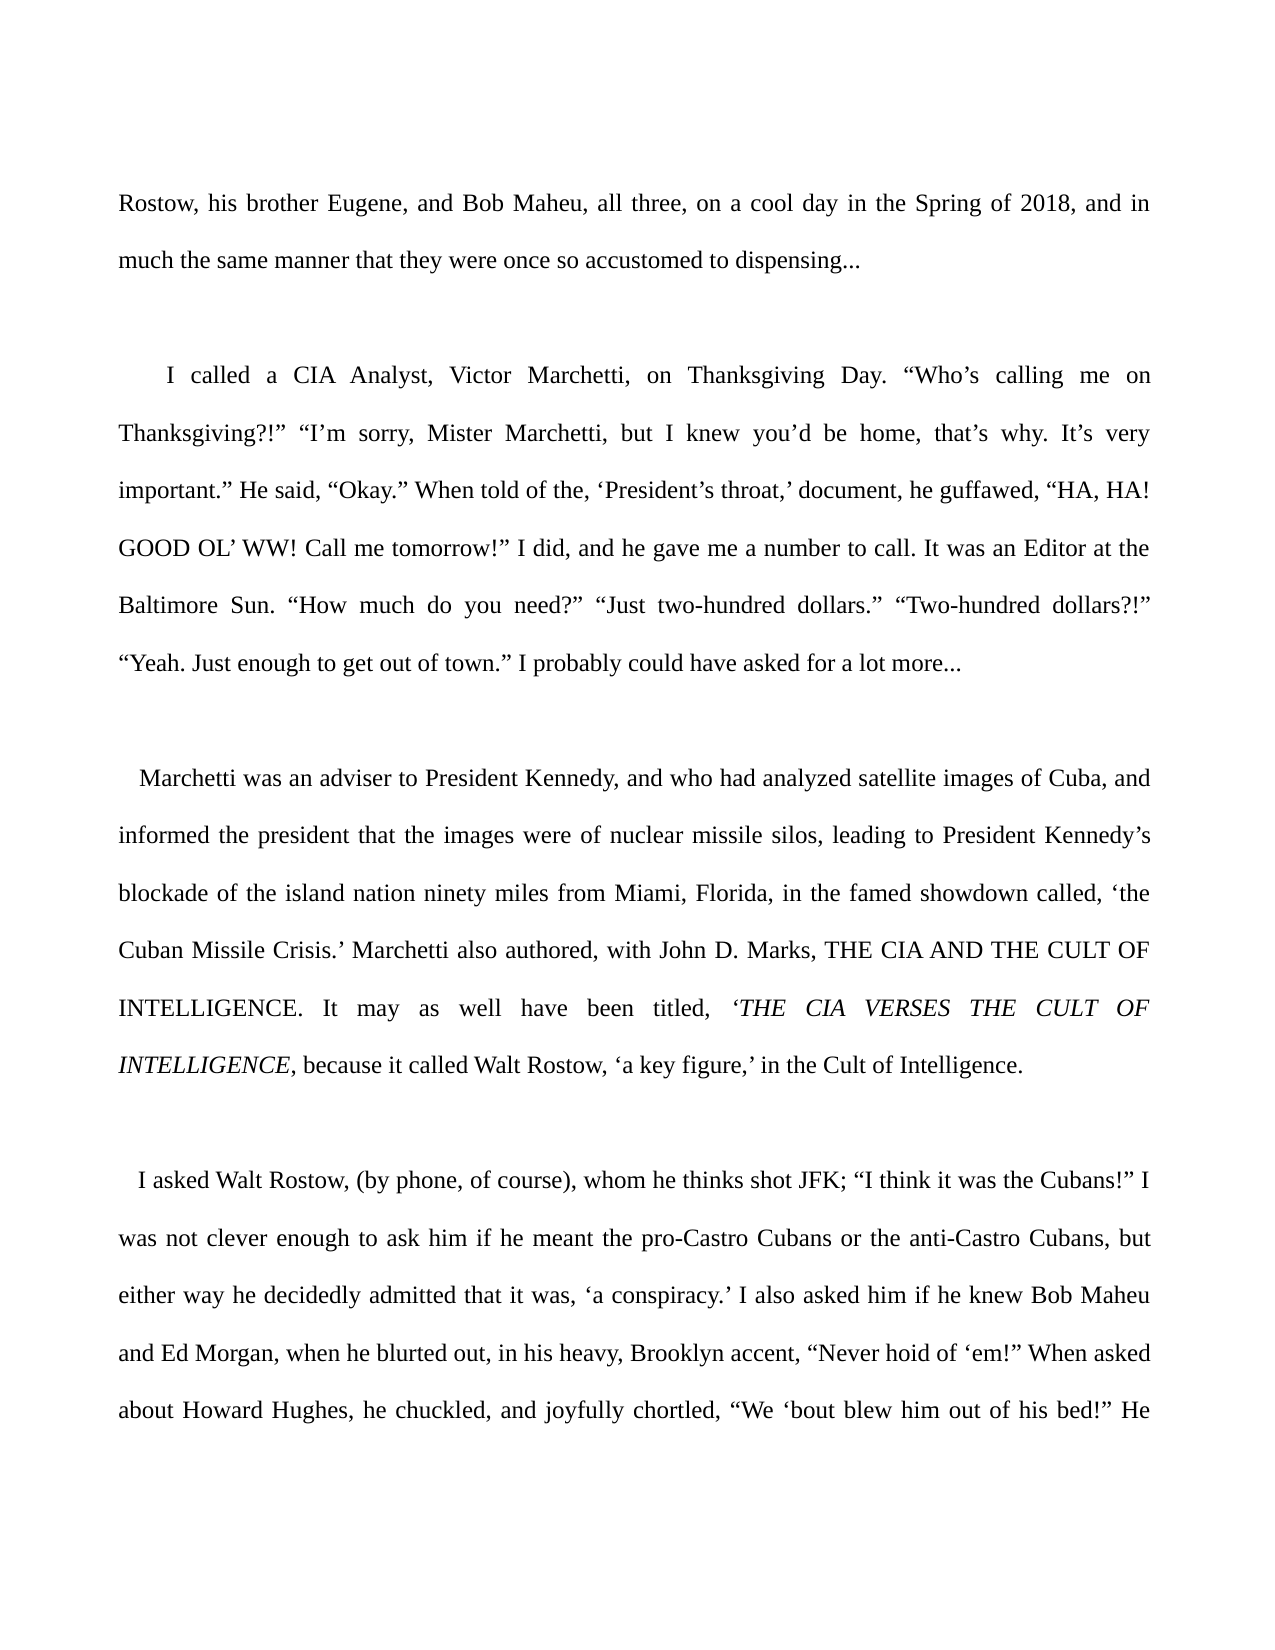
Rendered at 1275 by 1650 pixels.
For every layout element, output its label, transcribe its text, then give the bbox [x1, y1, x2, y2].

text I asked Walt Rostow, (by phone, of course), whom he thinks shot JFK; “I think it was the Cubans!” I was not clever enough to ask him if he meant the pro-Castro Cubans or the anti-Castro Cubans, but either way he decidedly admitted that it was, ‘a conspiracy.’ I also asked him if he knew Bob Maheu and Ed Morgan, when he blurted out, in his heavy, Brooklyn accent, “Never hoid of ‘em!” When asked about Howard Hughes, he chuckled, and joyfully chortled, “We ‘bout blew him out of his bed!” He [118, 1165, 1152, 1424]
text Marchetti was an adviser to President Kennedy, and who had analyzed satellite images of Cuba, and informed the president that the images were of nuclear missile silos, leading to President Kennedy’s blockade of the island nation ninety miles from Miami, Florida, in the famed showdown called, ‘the Cuban Missile Crisis.’ Marchetti also authored, with John D. Marks, THE CIA AND THE CULT OF INTELLIGENCE. It may as well have been titled, ‘THE CIA VERSES THE CULT OF INTELLIGENCE, because it called Walt Rostow, ‘a key figure,’ in the Cult of Intelligence. [118, 763, 1152, 1079]
text I called a CIA Analyst, Victor Marchetti, on Thanksgiving Day. “Who’s calling me on Thanksgiving?!” “I’m sorry, Mister Marchetti, but I knew you’d be home, that’s why. It’s very important.” He said, “Okay.” When told of the, ‘President’s throat,’ document, he guffawed, “HA, HA! GOOD OL’ WW! Call me tomorrow!” I did, and he gave me a number to call. It was an Editor at the Baltimore Sun. “How much do you need?” “Just two-hundred dollars.” “Two-hundred dollars?!” “Yeah. Just enough to get out of town.” I probably could have asked for a lot more... [118, 360, 1152, 677]
text Rostow, his brother Eugene, and Bob Maheu, all three, on a cool day in the Spring of 2018, and in much the same manner that they were once so accustomed to dispensing... [118, 188, 1152, 274]
